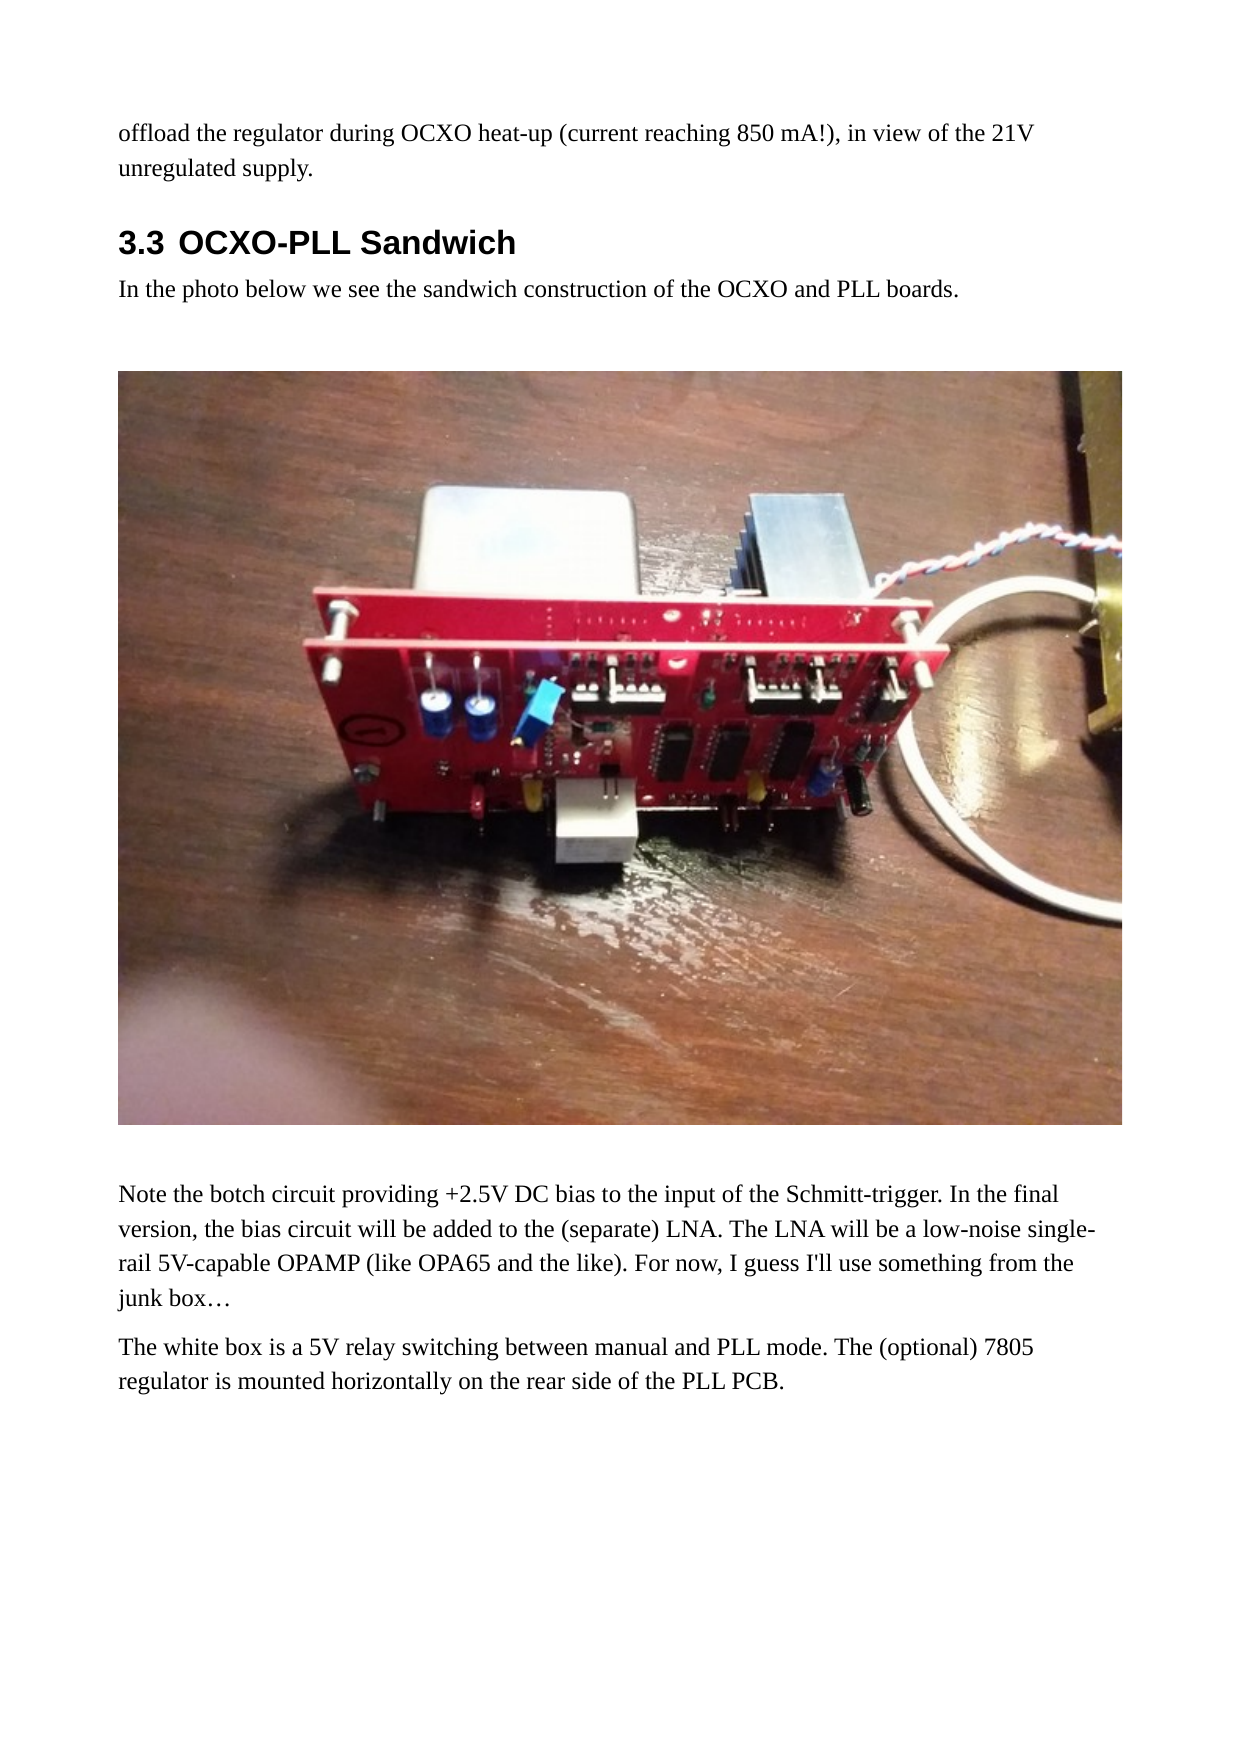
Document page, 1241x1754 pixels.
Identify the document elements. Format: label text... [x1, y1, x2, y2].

picture [118, 371, 1123, 1125]
text The white box is a 5V relay switching between manual and PLL mode. The (optional) 7805 regulator is mounted horizontally on the rear side of the PLL PCB. [118, 1332, 1122, 1395]
text offload the regulator during OCXO heat-up (current reaching 850 mA!), in view of the 21V unregulated supply. [118, 118, 1122, 181]
subtitle OCXO-PLL Sandwich [118, 222, 1122, 261]
text Note the botch circuit providing +2.5V DC bias to the input of the Schmitt-trigger. In the final version, the bias circuit will be added to the (separate) LNA. The LNA will be a low-noise single-rail 5V-capable OPAMP (like OPA65 and the like). For now, I guess I'll use something from the junk box… [118, 1179, 1122, 1312]
text In the photo below we see the sandwich construction of the OCXO and PLL boards. [118, 274, 1122, 302]
